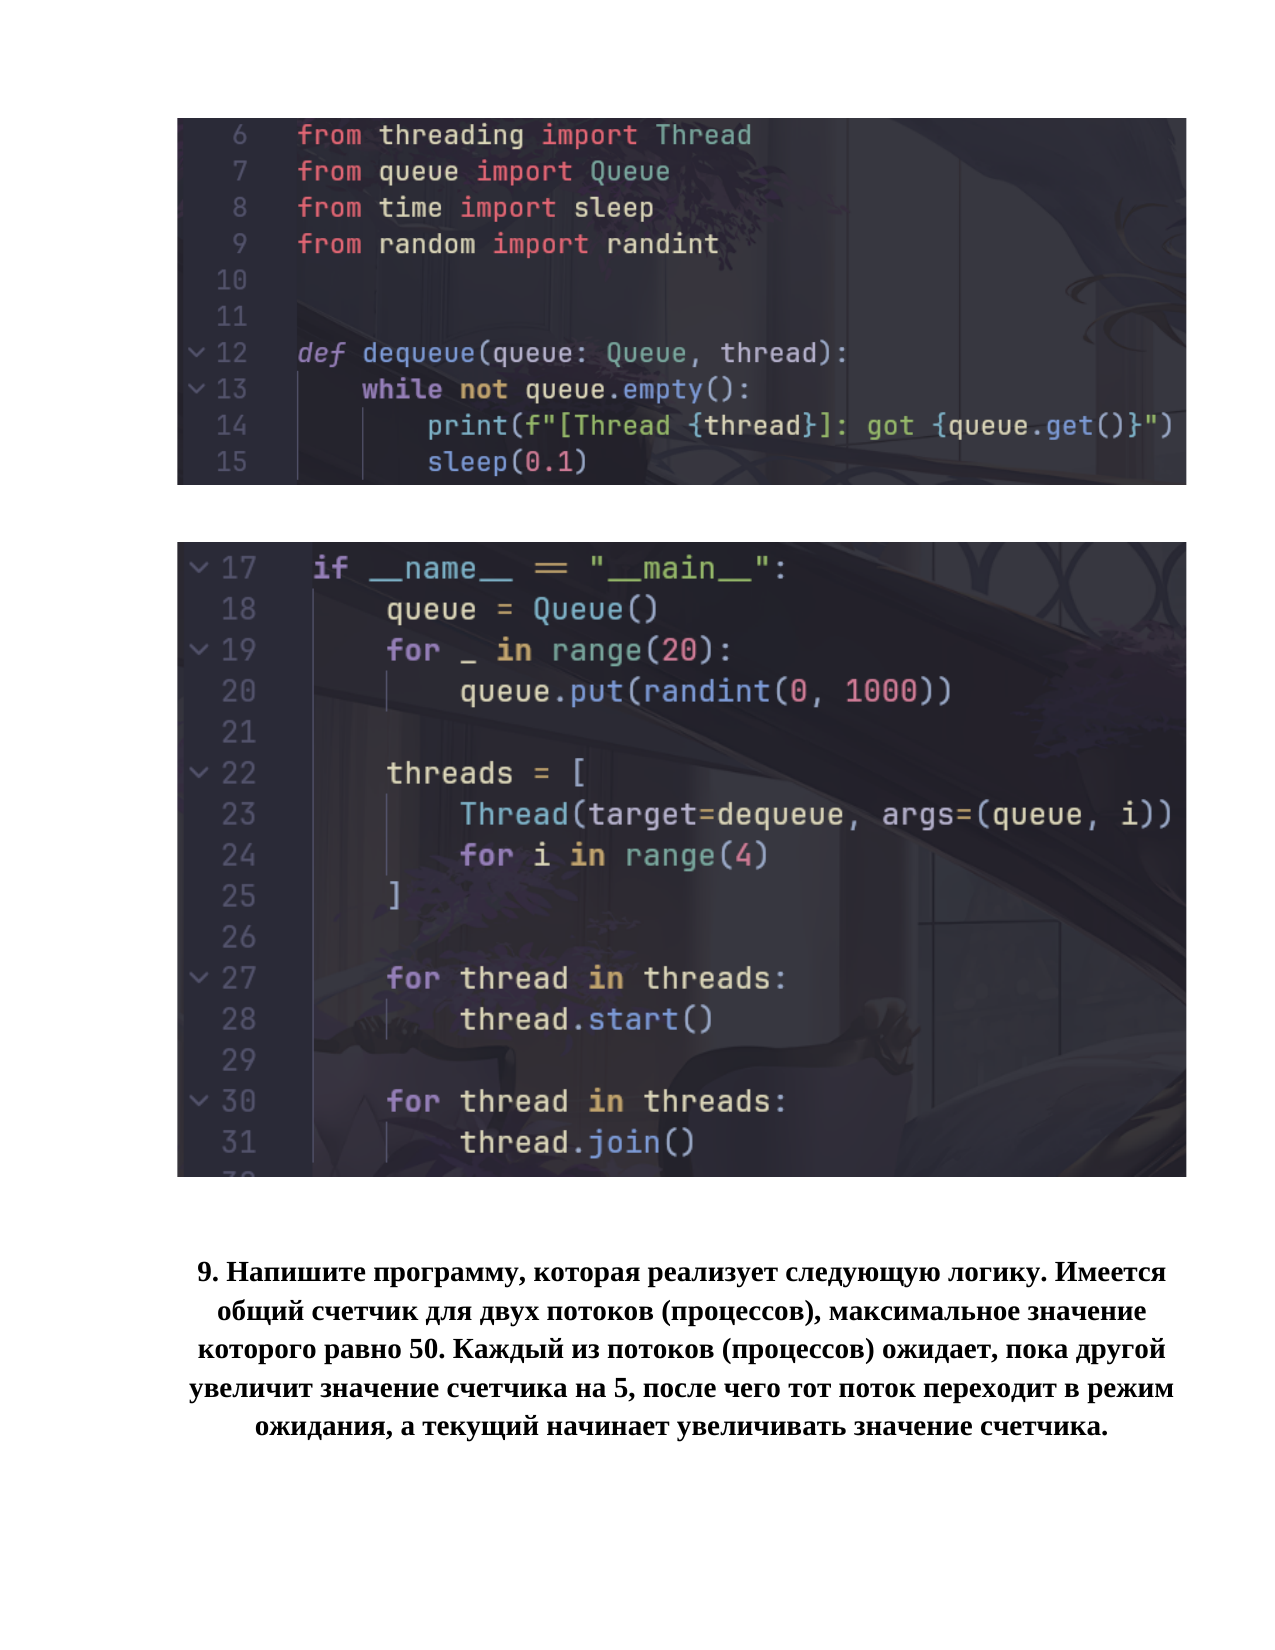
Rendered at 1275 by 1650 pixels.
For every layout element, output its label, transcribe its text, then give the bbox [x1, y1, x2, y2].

picture [177, 542, 1187, 1177]
picture [177, 118, 1187, 485]
text 9. Напишите программу, которая реализует следующую логику. Имеется общий счетчик для двух потоков (процессов), максимальное значение которого равно 50. Каждый из потоков (процессов) ожидает, пока другой увеличит значение счетчика на 5, после чего тот поток переходит в режим ожидания, а текущий начинает увеличивать значение счетчика. [177, 1254, 1186, 1442]
